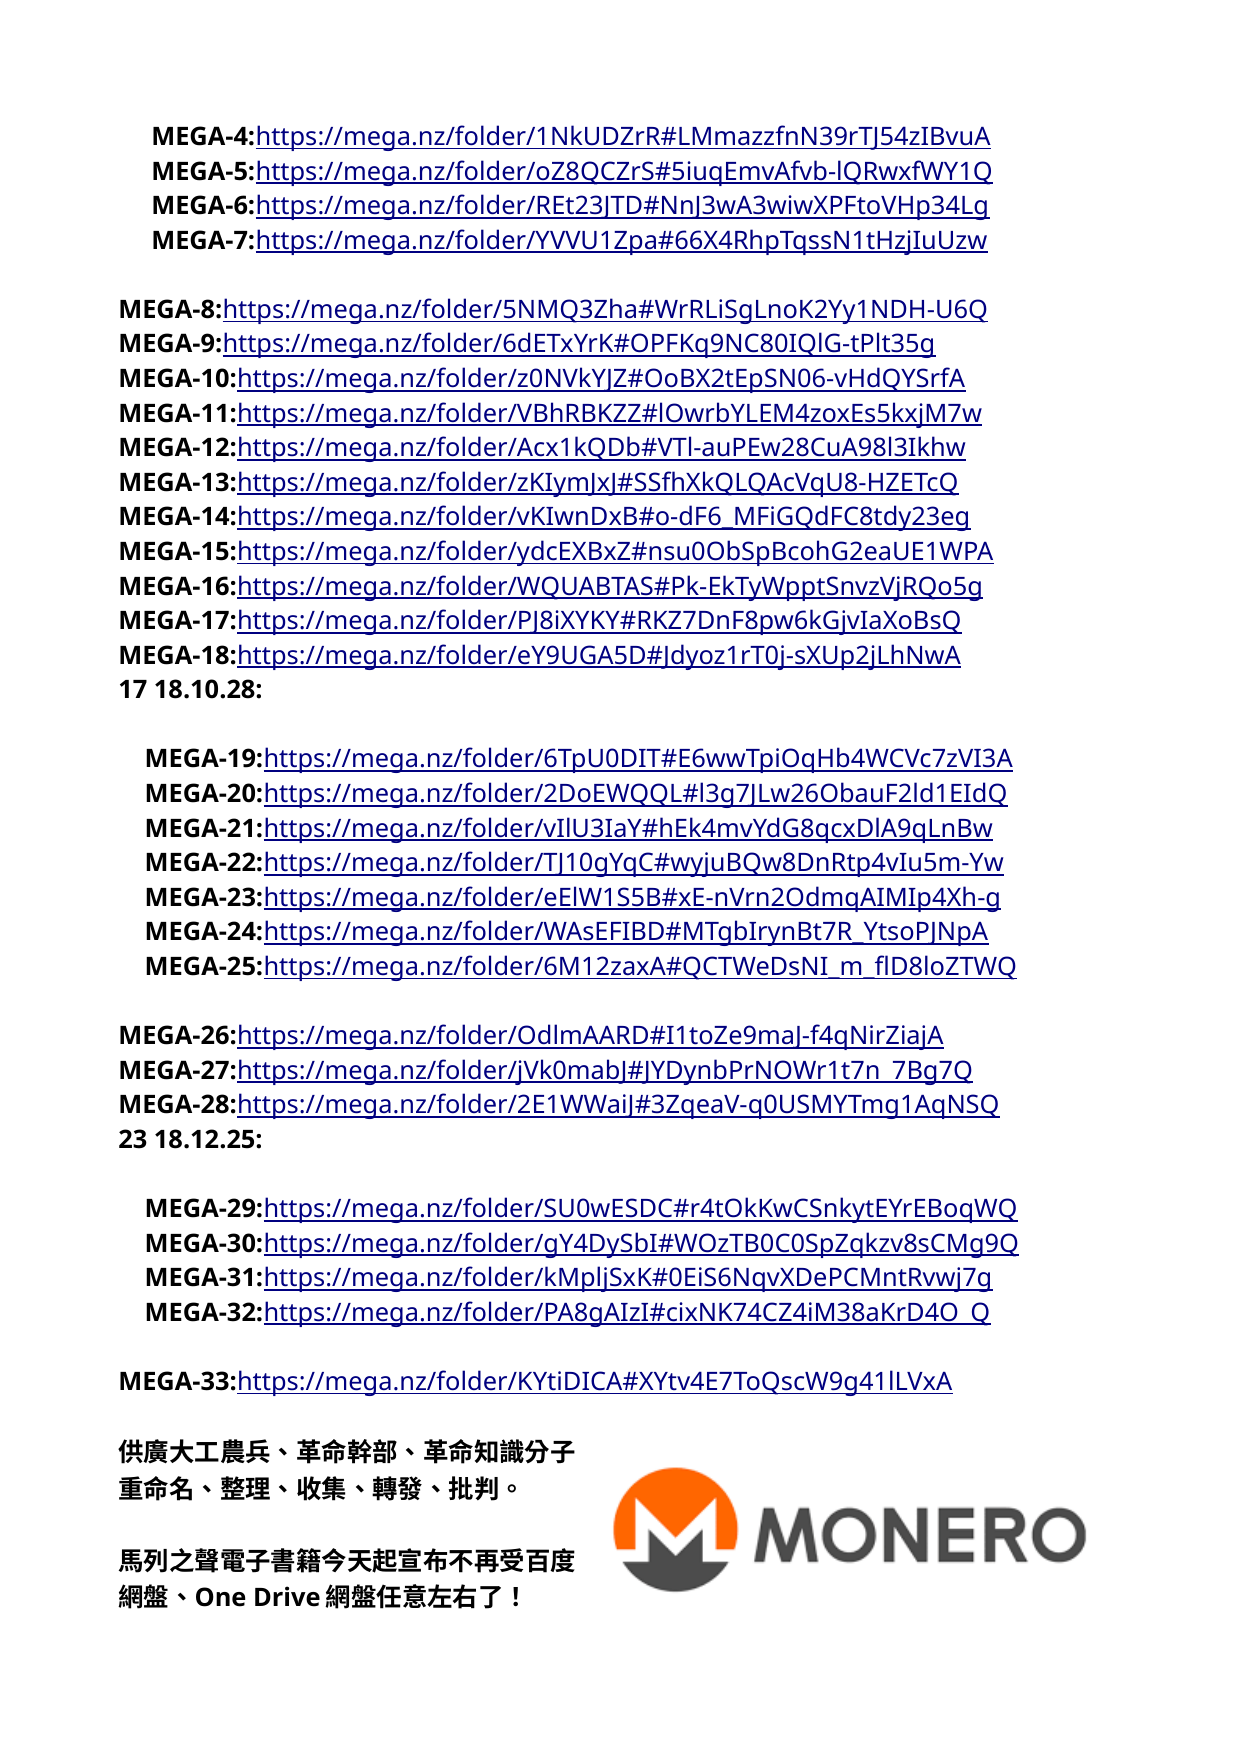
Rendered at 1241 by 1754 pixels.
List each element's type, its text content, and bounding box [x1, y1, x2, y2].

text MEGA-30:https://mega.nz/folder/gY4DySbI#WOzTB0C0SpZqkzv8sCMg9Q [118, 1225, 1122, 1259]
text MEGA-21:https://mega.nz/folder/vIlU3IaY#hEk4mvYdG8qcxDlA9qLnBw [118, 810, 1122, 844]
text MEGA-7:https://mega.nz/folder/YVVU1Zpa#66X4RhpTqssN1tHzjIuUzw [118, 222, 1122, 256]
text MEGA-11:https://mega.nz/folder/VBhRBKZZ#lOwrbYLEM4zoxEs5kxjM7w [118, 395, 1122, 429]
text 17 18.10.28: [118, 671, 1122, 706]
text MEGA-12:https://mega.nz/folder/Acx1kQDb#VTl-auPEw28CuA98l3Ikhw [118, 429, 1122, 464]
text MEGA-29:https://mega.nz/folder/SU0wESDC#r4tOkKwCSnkytEYrEBoqWQ [118, 1190, 1122, 1225]
text 馬列之聲電子書籍今天起宣布不再受百度網盤、One Drive網盤任意左右了！ [118, 1540, 581, 1614]
text MEGA-14:https://mega.nz/folder/vKIwnDxB#o-dF6_MFiGQdFC8tdy23eg [118, 498, 1122, 533]
text MEGA-22:https://mega.nz/folder/TJ10gYqC#wyjuBQw8DnRtp4vIu5m-Yw [118, 844, 1122, 879]
text MEGA-25:https://mega.nz/folder/6M12zaxA#QCTWeDsNI_m_flD8loZTWQ [118, 948, 1122, 983]
text MEGA-10:https://mega.nz/folder/z0NVkYJZ#OoBX2tEpSN06-vHdQYSrfA [118, 360, 1122, 395]
text MEGA-32:https://mega.nz/folder/PA8gAIzI#cixNK74CZ4iM38aKrD4O_Q [118, 1294, 1122, 1328]
text MEGA-23:https://mega.nz/folder/eElW1S5B#xE-nVrn2OdmqAIMIp4Xh-g [118, 879, 1122, 913]
text MEGA-33:https://mega.nz/folder/KYtiDICA#XYtv4E7ToQscW9g41lLVxA [118, 1363, 1122, 1398]
text MEGA-28:https://mega.nz/folder/2E1WWaiJ#3ZqeaV-q0USMYTmg1AqNSQ [118, 1086, 1122, 1121]
text MEGA-5:https://mega.nz/folder/oZ8QCZrS#5iuqEmvAfvb-lQRwxfWY1Q [118, 153, 1122, 187]
text MEGA-31:https://mega.nz/folder/kMpljSxK#0EiS6NqvXDePCMntRvwj7g [118, 1259, 1122, 1294]
text MEGA-20:https://mega.nz/folder/2DoEWQQL#l3g7JLw26ObauF2ld1EIdQ [118, 775, 1122, 810]
text MEGA-4:https://mega.nz/folder/1NkUDZrR#LMmazzfnN39rTJ54zIBvuA [118, 118, 1122, 153]
text MEGA-27:https://mega.nz/folder/jVk0mabJ#JYDynbPrNOWr1t7n_7Bg7Q [118, 1052, 1122, 1086]
text MEGA-18:https://mega.nz/folder/eY9UGA5D#Jdyoz1rT0j-sXUp2jLhNwA [118, 637, 1122, 671]
picture [581, 1424, 1119, 1653]
text MEGA-16:https://mega.nz/folder/WQUABTAS#Pk-EkTyWpptSnvzVjRQo5g [118, 568, 1122, 602]
text MEGA-8:https://mega.nz/folder/5NMQ3Zha#WrRLiSgLnoK2Yy1NDH-U6Q [118, 291, 1122, 326]
text MEGA-9:https://mega.nz/folder/6dETxYrK#OPFKq9NC80IQlG-tPlt35g [118, 326, 1122, 360]
text MEGA-19:https://mega.nz/folder/6TpU0DIT#E6wwTpiOqHb4WCVc7zVI3A [118, 741, 1122, 775]
text 供廣大工農兵、革命幹部、革命知識分子重命名、整理、收集、轉發、批判。 [118, 1432, 581, 1506]
text MEGA-15:https://mega.nz/folder/ydcEXBxZ#nsu0ObSpBcohG2eaUE1WPA [118, 533, 1122, 568]
text MEGA-13:https://mega.nz/folder/zKIymJxJ#SSfhXkQLQAcVqU8-HZETcQ [118, 464, 1122, 498]
text MEGA-6:https://mega.nz/folder/REt23JTD#NnJ3wA3wiwXPFtoVHp34Lg [118, 187, 1122, 222]
text 23 18.12.25: [118, 1121, 1122, 1156]
text MEGA-17:https://mega.nz/folder/PJ8iXYKY#RKZ7DnF8pw6kGjvIaXoBsQ [118, 602, 1122, 637]
text MEGA-26:https://mega.nz/folder/OdlmAARD#I1toZe9maJ-f4qNirZiajA [118, 1017, 1122, 1052]
text MEGA-24:https://mega.nz/folder/WAsEFIBD#MTgbIrynBt7R_YtsoPJNpA [118, 913, 1122, 948]
